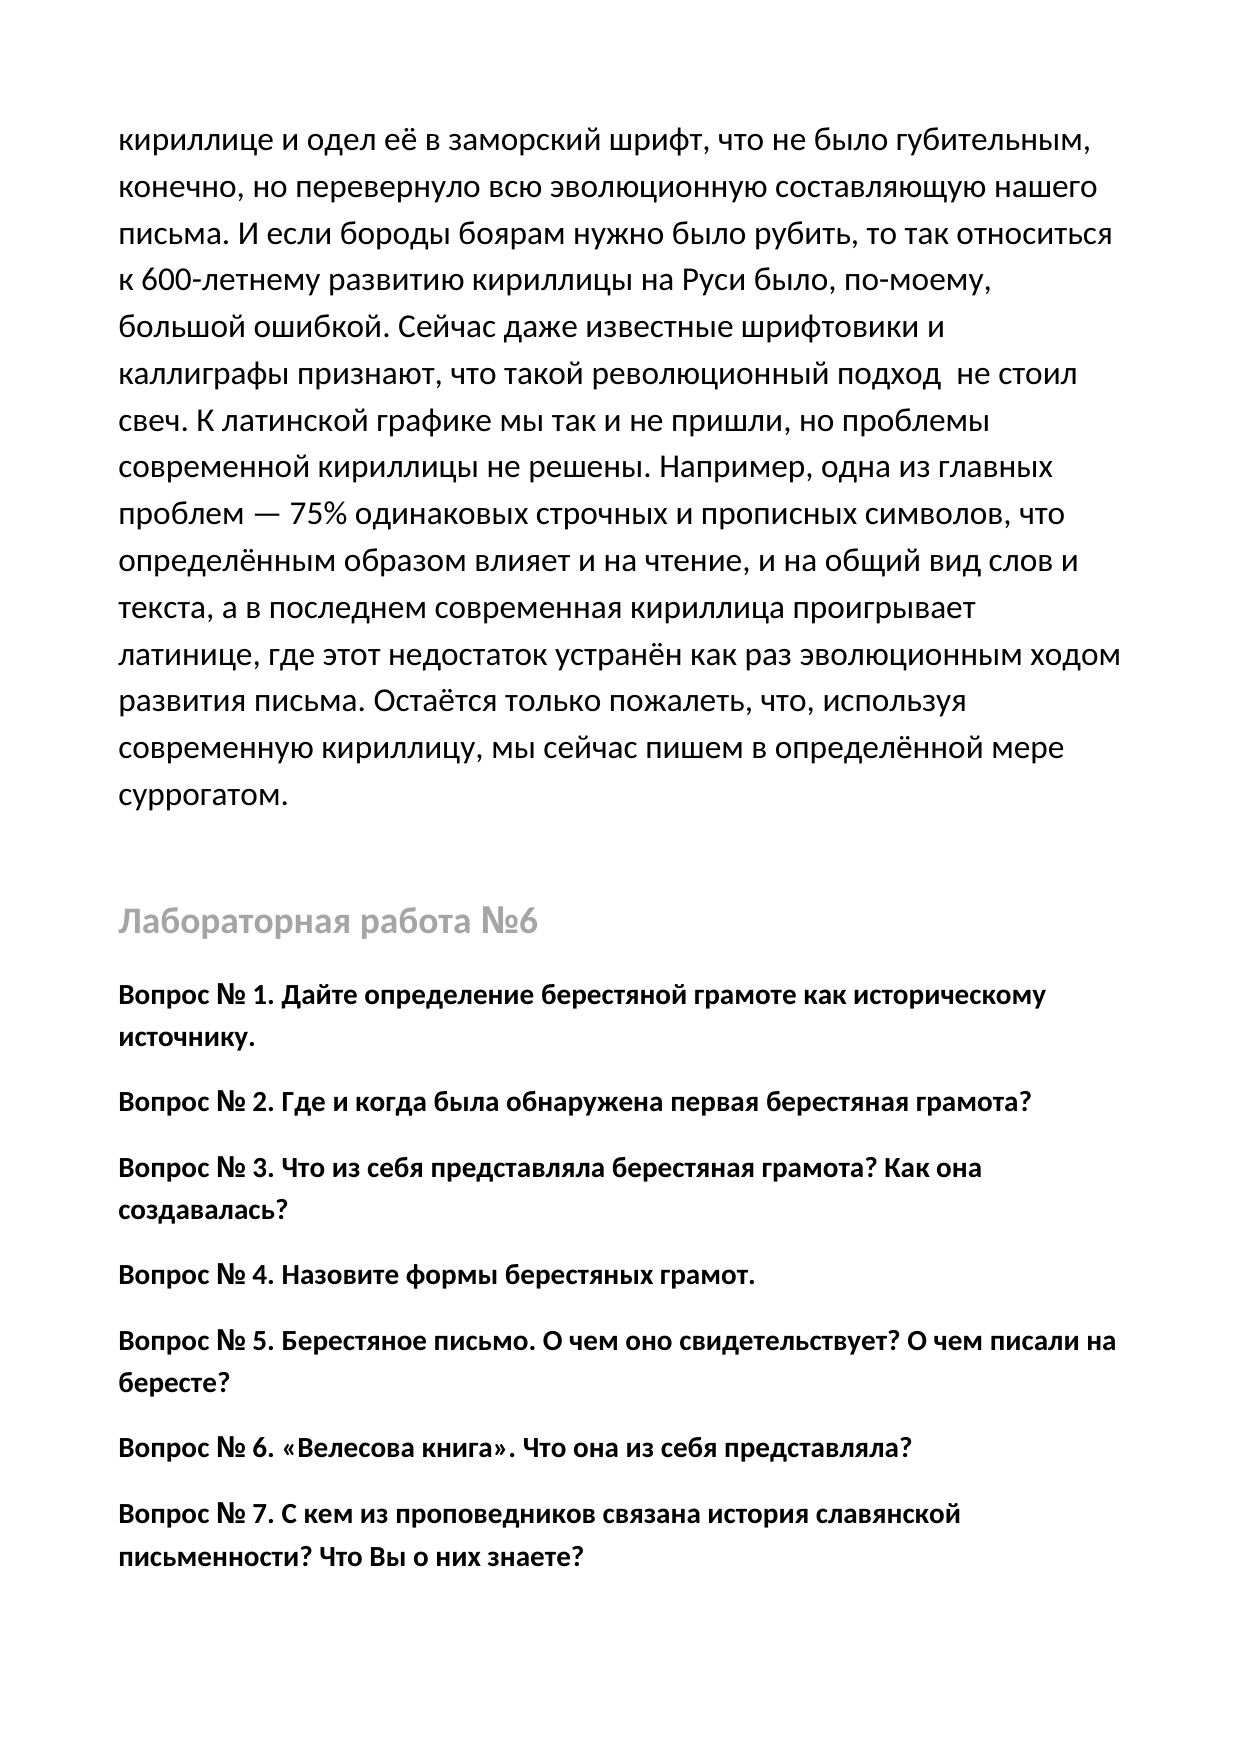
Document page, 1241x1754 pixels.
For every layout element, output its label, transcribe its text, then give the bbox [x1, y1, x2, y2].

text Вопрос № 6. «Велесова книга». Что она из себя представляла? [118, 1426, 1122, 1466]
text Вопрос № 3. Что из себя представляла берестяная грамота? Как она создавалась? [118, 1146, 1122, 1227]
text Лабораторная работа №6 [118, 893, 1122, 944]
text кириллице и одел её в заморский шрифт, что не было губительным, конечно, но перевернуло всю эволюционную составляющую нашего письма. И если бороды боярам нужно было рубить, то так относиться к 600-летнему развитию кириллицы на Руси было, по-моему, большой ошибкой. Сейчас даже известные шрифтовики и каллиграфы признают, что такой революционный подход не стоил свеч. К латинской графике мы так и не пришли, но проблемы современной кириллицы не решены. Например, одна из главных проблем — 75% одинаковых строчных и прописных символов, что определённым образом влияет и на чтение, и на общий вид слов и текста, а в последнем современная кириллица проигрывает латинице, где этот недостаток устранён как раз эволюционным ходом развития письма. Остаётся только пожалеть, что, используя современную кириллицу, мы сейчас пишем в определённой мере суррогатом. [118, 118, 1122, 814]
text Вопрос № 4. Назовите формы берестяных грамот. [118, 1253, 1122, 1293]
text Вопрос № 1. Дайте определение берестяной грамоте как историческому источнику. [118, 973, 1122, 1054]
text Вопрос № 7. С кем из проповедников связана история славянской письменности? Что Вы о них знаете? [118, 1493, 1122, 1573]
text Вопрос № 5. Берестяное письмо. О чем оно свидетельствует? О чем писали на бересте? [118, 1319, 1122, 1400]
text Вопрос № 2. Где и когда была обнаружена первая берестяная грамота? [118, 1080, 1122, 1119]
